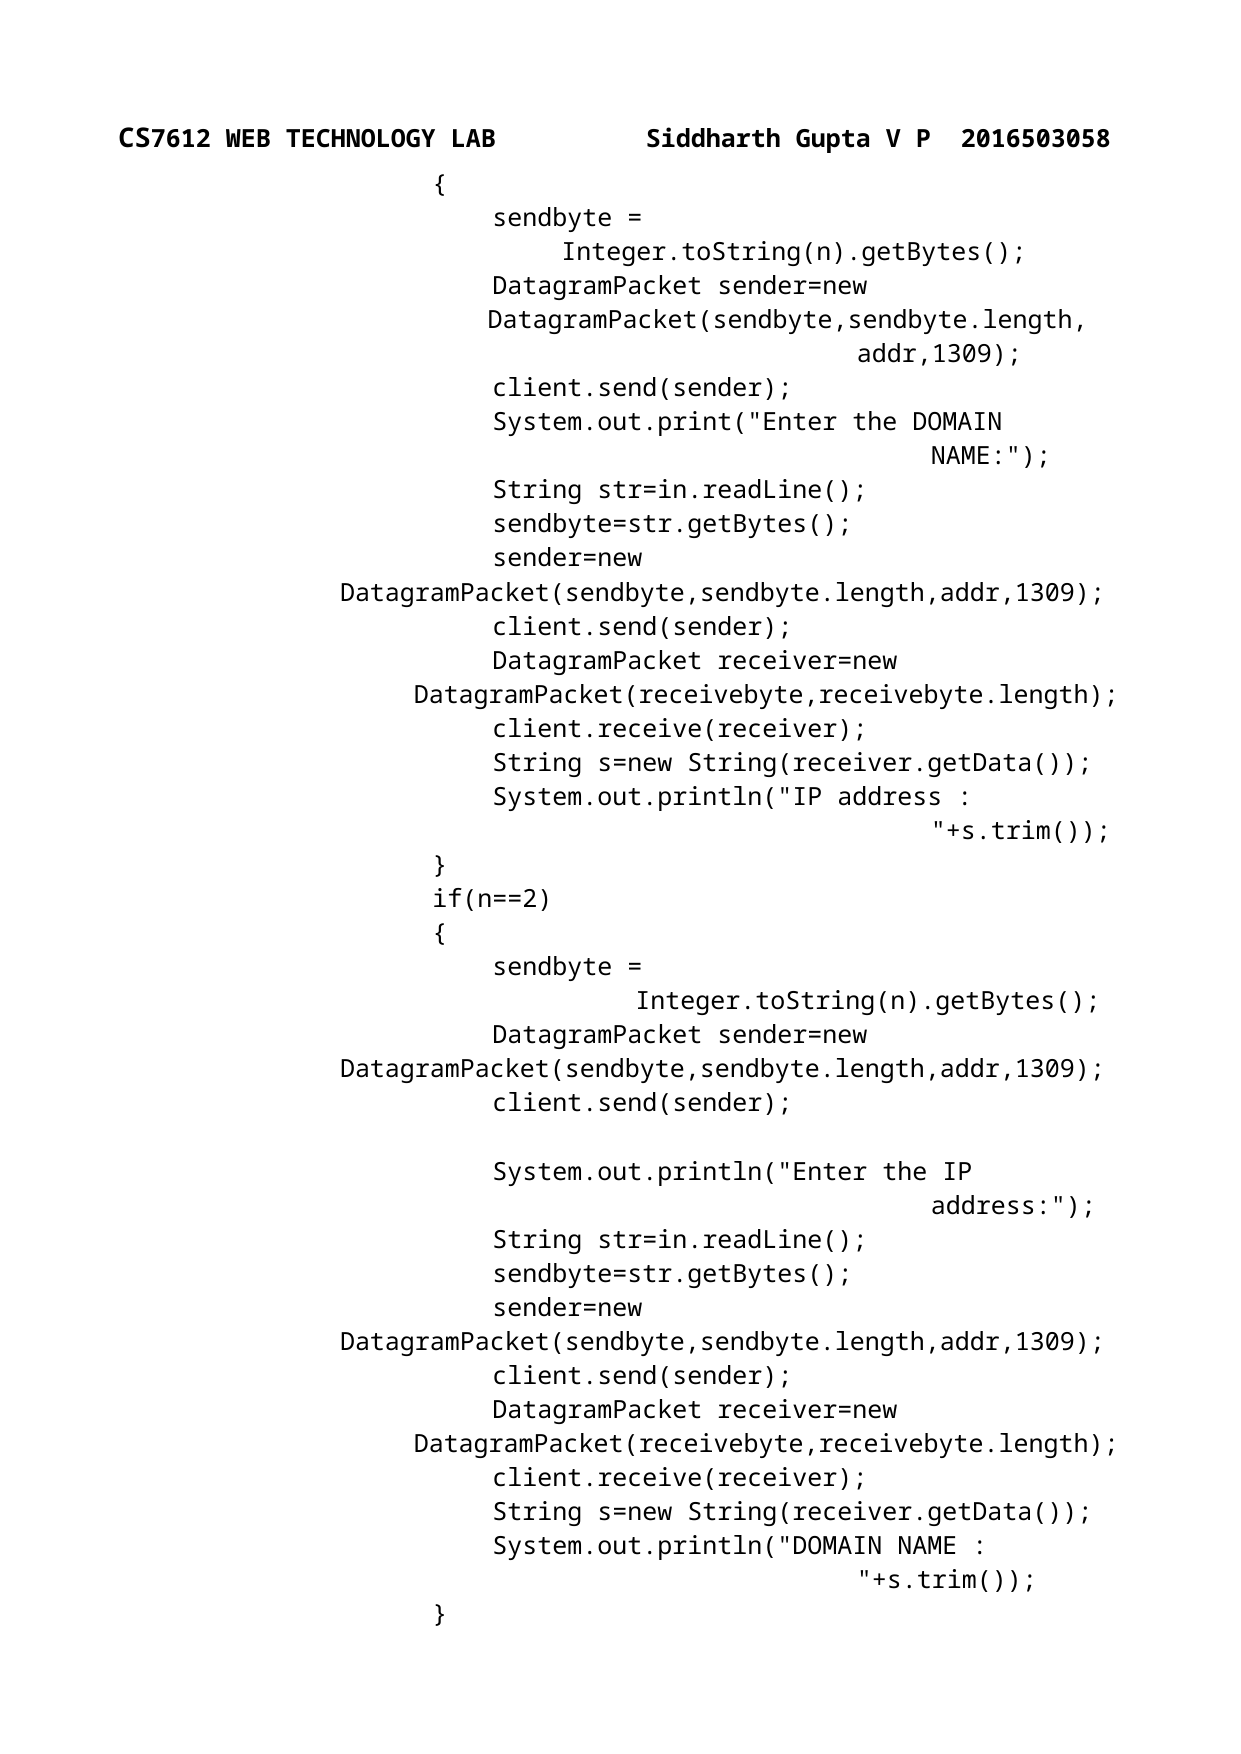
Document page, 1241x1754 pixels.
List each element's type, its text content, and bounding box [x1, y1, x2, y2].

text client.receive(receiver); [192, 1460, 1122, 1494]
text sendbyte=str.getBytes(); [192, 506, 1122, 540]
text sender=new DatagramPacket(sendbyte,sendbyte.length,addr,1309); [192, 1289, 1122, 1358]
text DatagramPacket receiver=new DatagramPacket(receivebyte,receivebyte.length); [192, 1392, 1122, 1460]
text client.send(sender); [192, 370, 1122, 404]
text } [192, 1596, 1122, 1630]
text String str=in.readLine(); [192, 1221, 1122, 1255]
text String s=new String(receiver.getData()); [192, 1494, 1122, 1528]
text client.send(sender); [192, 1085, 1122, 1119]
text sender=new DatagramPacket(sendbyte,sendbyte.length,addr,1309); [192, 540, 1122, 608]
text sendbyte=str.getBytes(); [192, 1255, 1122, 1289]
text client.receive(receiver); [192, 710, 1122, 744]
text System.out.print("Enter the DOMAIN NAME:"); [192, 404, 1122, 472]
text String str=in.readLine(); [192, 472, 1122, 506]
text client.send(sender); [192, 608, 1122, 642]
text sendbyte = Integer.toString(n).getBytes(); [192, 949, 1122, 1017]
text DatagramPacket receiver=new DatagramPacket(receivebyte,receivebyte.length); [192, 642, 1122, 710]
text System.out.println("DOMAIN NAME : "+s.trim()); [192, 1528, 1122, 1596]
text { [192, 915, 1122, 949]
text DatagramPacket sender=new DatagramPacket(sendbyte,sendbyte.length,addr,1309); [192, 1017, 1122, 1085]
text System.out.println("IP address : "+s.trim()); [192, 778, 1122, 847]
text sendbyte = Integer.toString(n).getBytes(); [192, 199, 1122, 268]
text if(n==2) [192, 881, 1122, 915]
text String s=new String(receiver.getData()); [192, 744, 1122, 778]
text DatagramPacket sender=new DatagramPacket(sendbyte,sendbyte.length, addr,1309); [192, 268, 1122, 370]
text client.send(sender); [192, 1358, 1122, 1392]
text System.out.println("Enter the IP address:"); [192, 1153, 1122, 1221]
text { [192, 165, 1122, 199]
text } [192, 847, 1122, 881]
